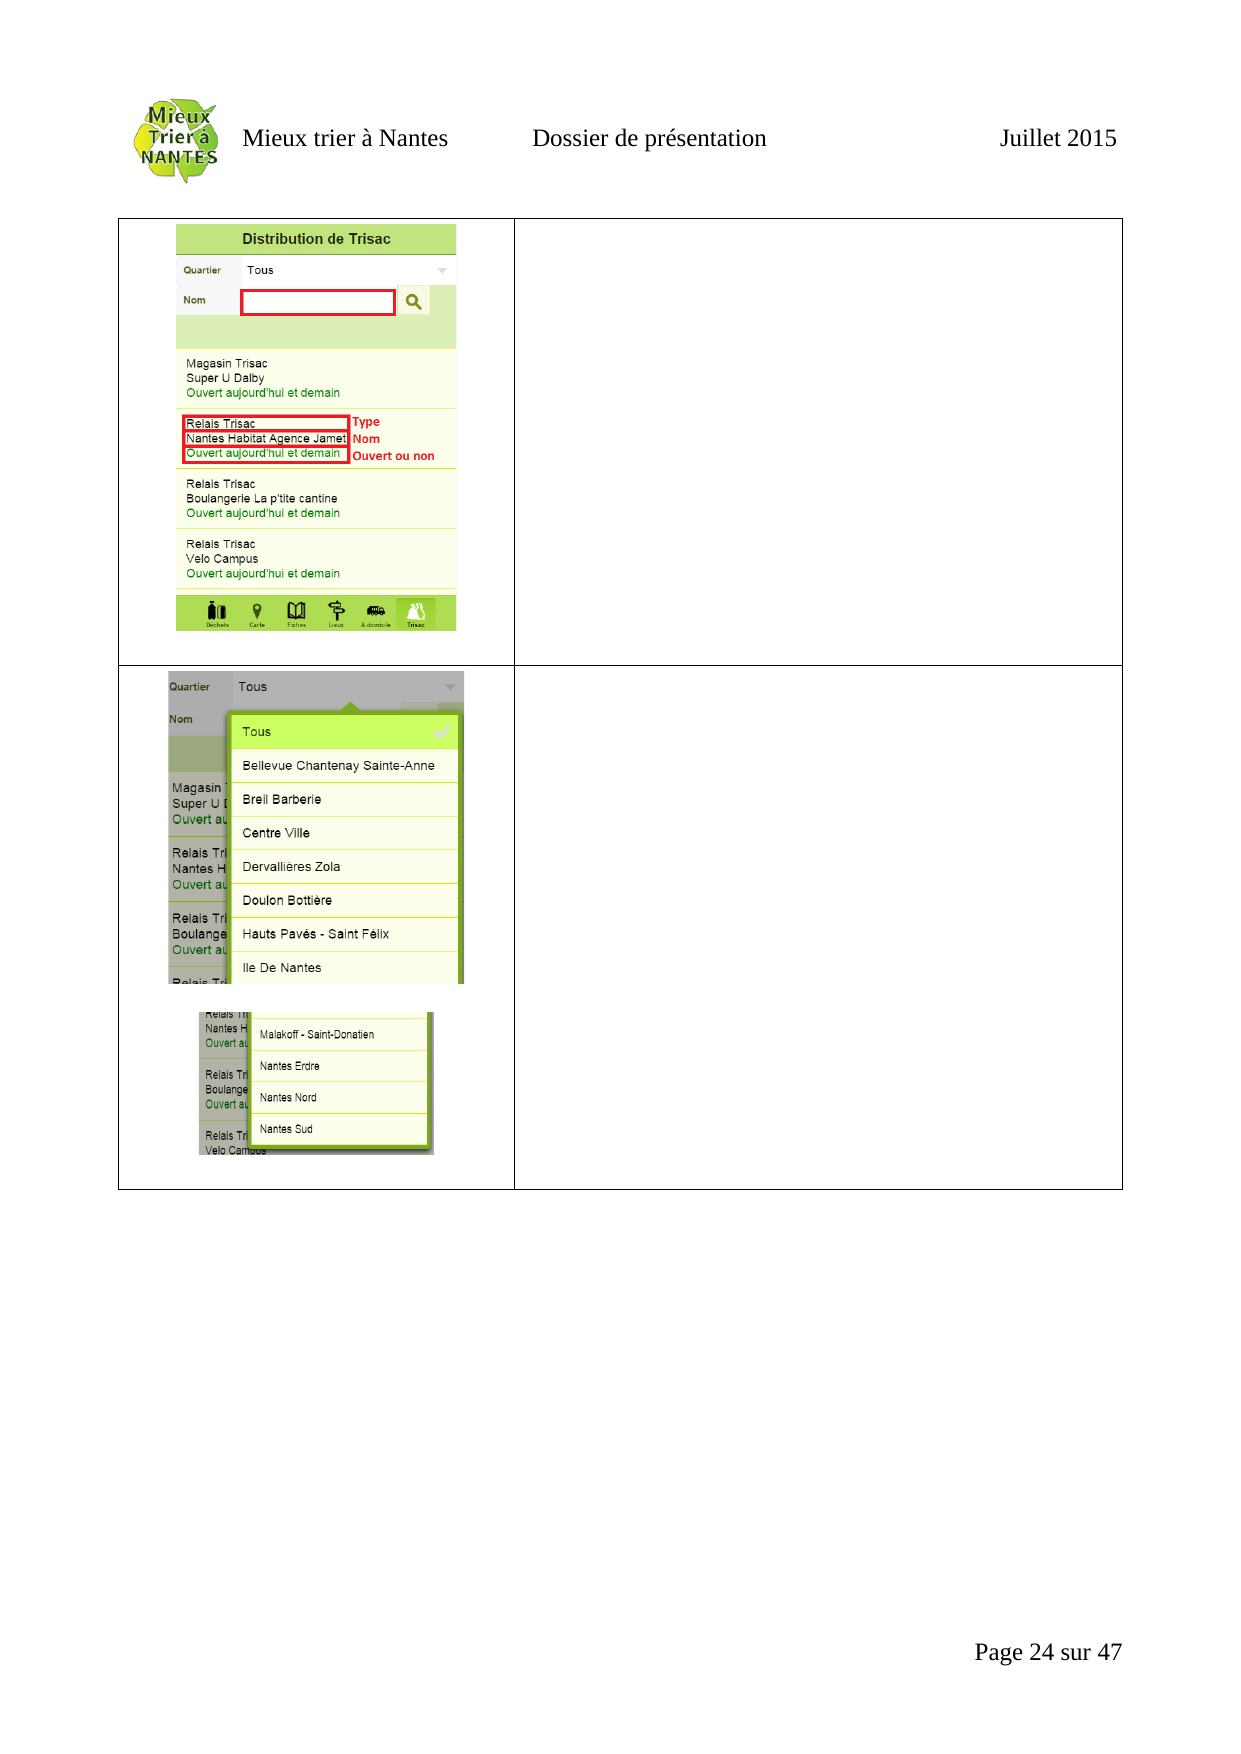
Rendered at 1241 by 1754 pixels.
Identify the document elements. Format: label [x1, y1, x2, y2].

table_cell [119, 666, 514, 1189]
table_cell [515, 219, 1122, 665]
table_cell [119, 219, 514, 665]
picture [131, 95, 221, 185]
table_cell [515, 666, 1122, 1189]
picture [168, 671, 465, 984]
picture [198, 1012, 434, 1155]
